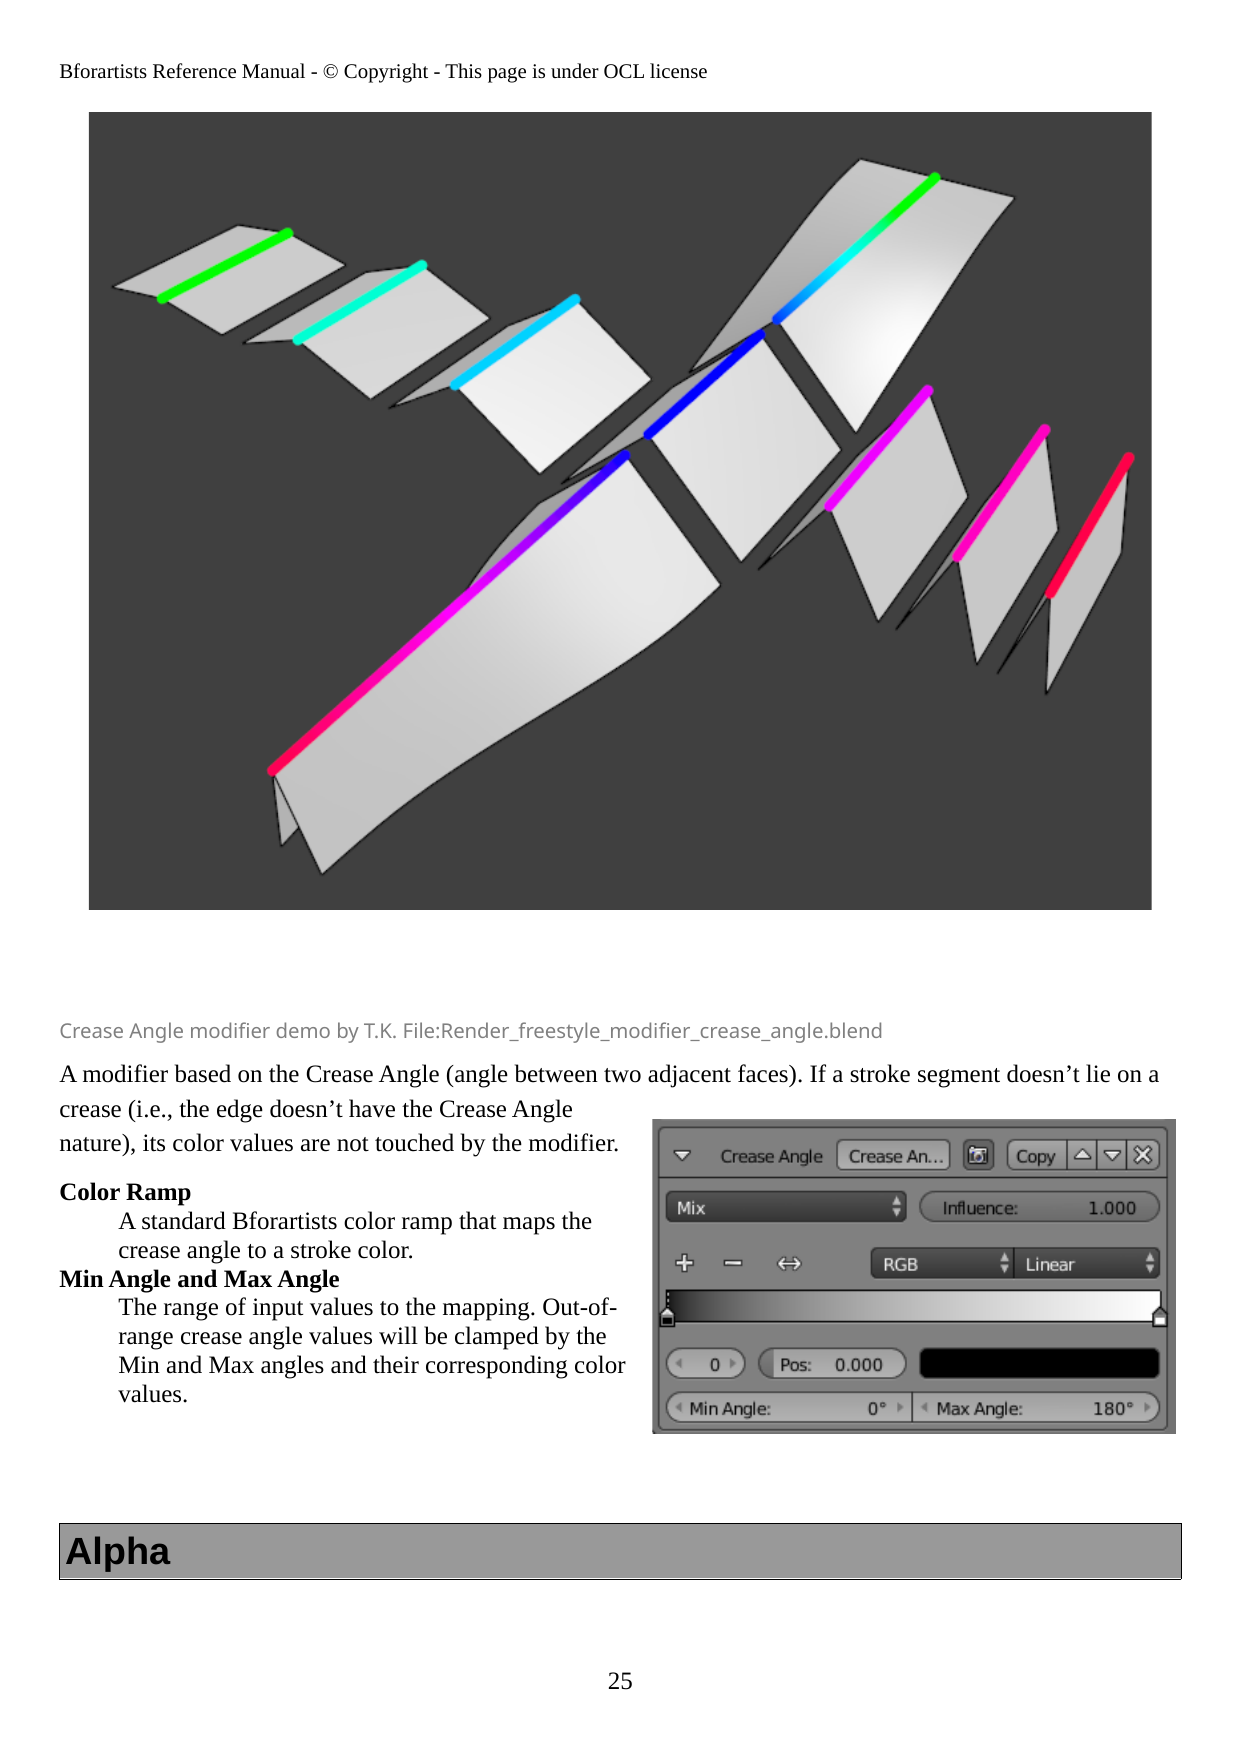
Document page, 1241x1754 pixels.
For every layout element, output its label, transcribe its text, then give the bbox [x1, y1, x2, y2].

subtitle Min Angle and Max Angle [59, 1264, 652, 1292]
table_header Alpha [60, 1524, 1181, 1578]
picture [88, 112, 1152, 910]
text A modifier based on the Crease Angle (angle between two adjacent faces). If a stroke segment doesn’t lie on a crease (i.e., the edge doesn’t have the Crease Angle nature), its color values are not touched by the modifier. [59, 1059, 1181, 1157]
picture [652, 1119, 1176, 1434]
subtitle Color Ramp [59, 1177, 652, 1206]
list The range of input values to the mapping. Out-of-range crease angle values will be clamped by the Min and Max angles and their corresponding color values. [118, 1292, 652, 1407]
text Crease Angle modifier demo by T.K. File:Render_freestyle_modifier_crease_angle.blend [59, 1014, 1181, 1045]
list A standard Bforartists color ramp that maps the crease angle to a stroke color. [118, 1206, 652, 1264]
